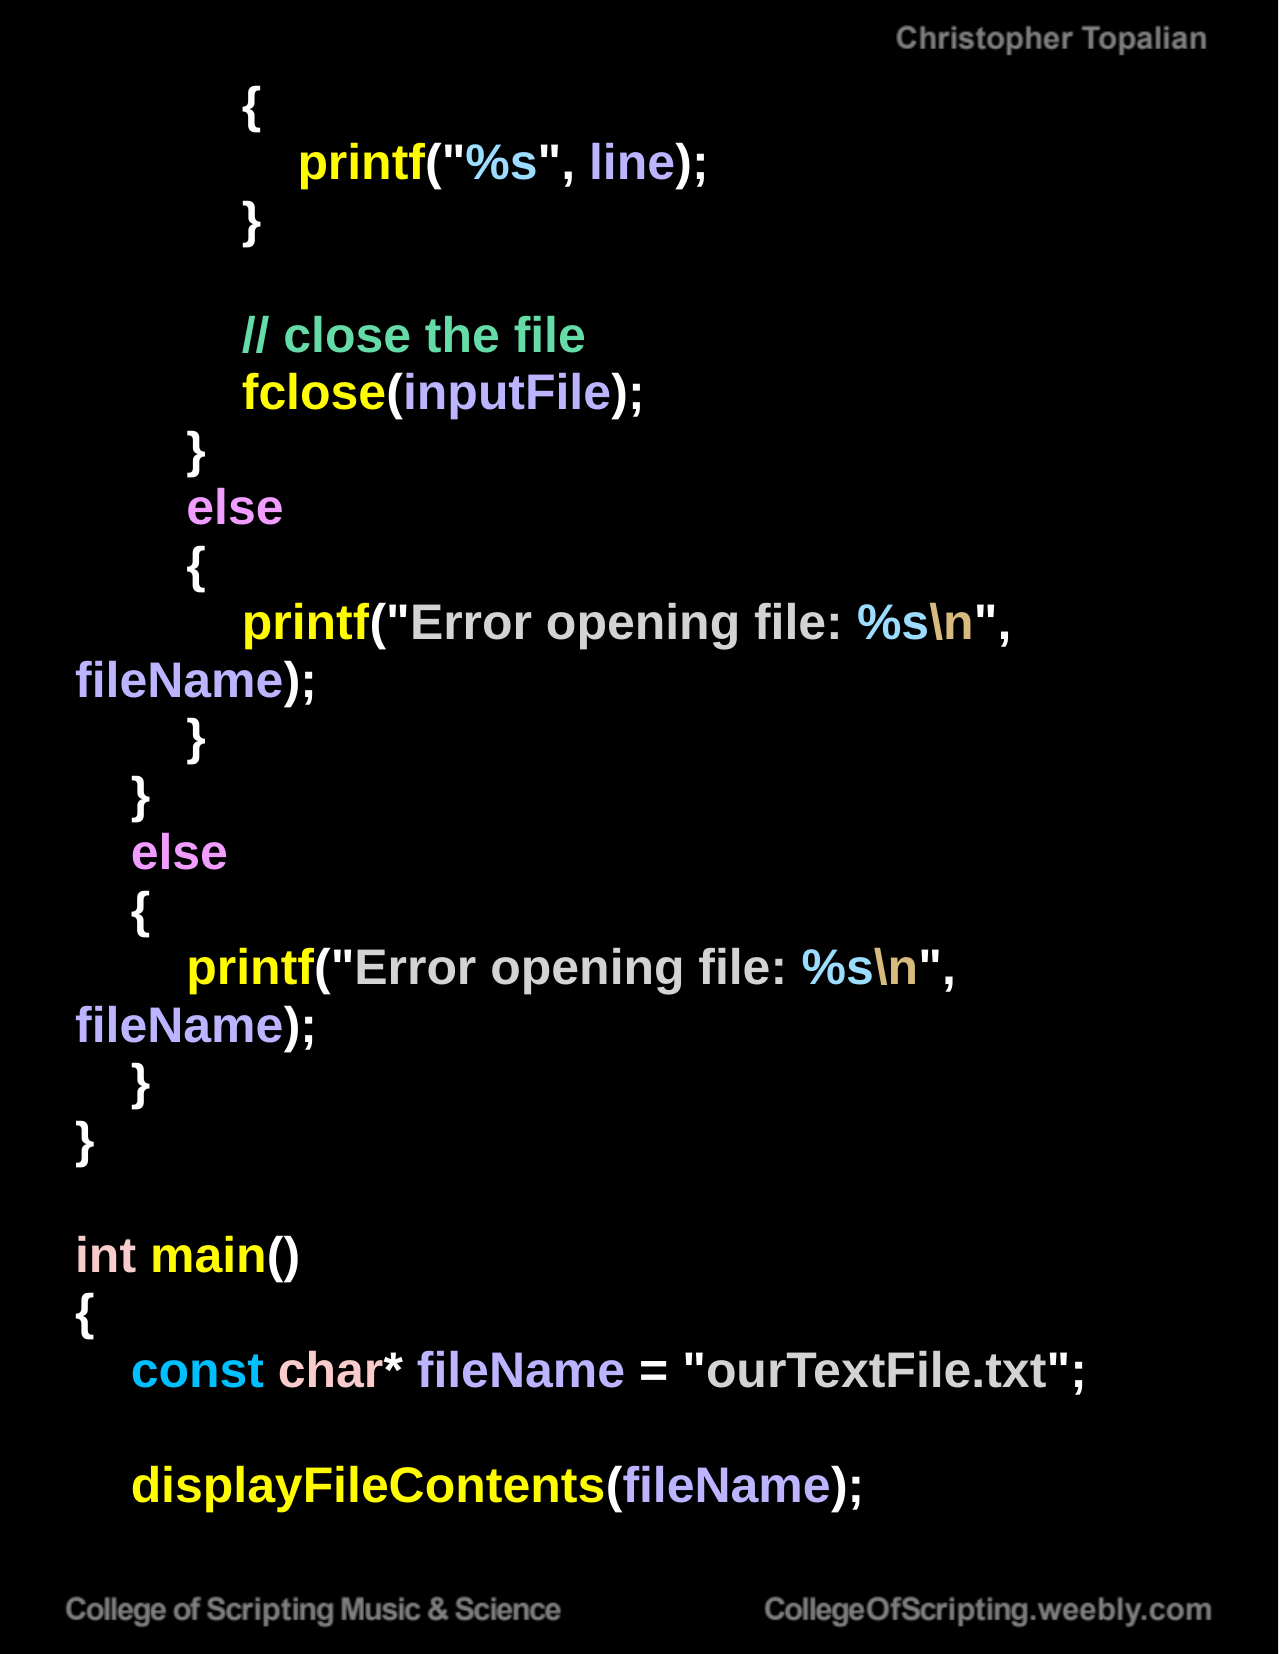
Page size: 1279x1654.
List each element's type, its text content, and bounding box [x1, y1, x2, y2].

text } [75, 707, 1203, 765]
text } [75, 190, 1203, 247]
text const char* fileName = "ourTextFile.txt"; [75, 1340, 1203, 1397]
text { [75, 75, 1203, 132]
text } [75, 420, 1203, 477]
text printf("Error opening file: %s\n", fileName); [75, 937, 1203, 1052]
text } [75, 1052, 1203, 1110]
text else [75, 822, 1203, 880]
text printf("%s", line); [75, 132, 1203, 190]
text { [75, 1282, 1203, 1340]
text printf("Error opening file: %s\n", fileName); [75, 592, 1203, 707]
text } [75, 1110, 1203, 1167]
text int main() [75, 1225, 1203, 1282]
text fclose(inputFile); [75, 362, 1203, 420]
text { [75, 535, 1203, 592]
text else [75, 477, 1203, 535]
text displayFileContents(fileName); [75, 1455, 1203, 1512]
text { [75, 880, 1203, 937]
text // close the file [75, 305, 1203, 362]
text } [75, 765, 1203, 822]
